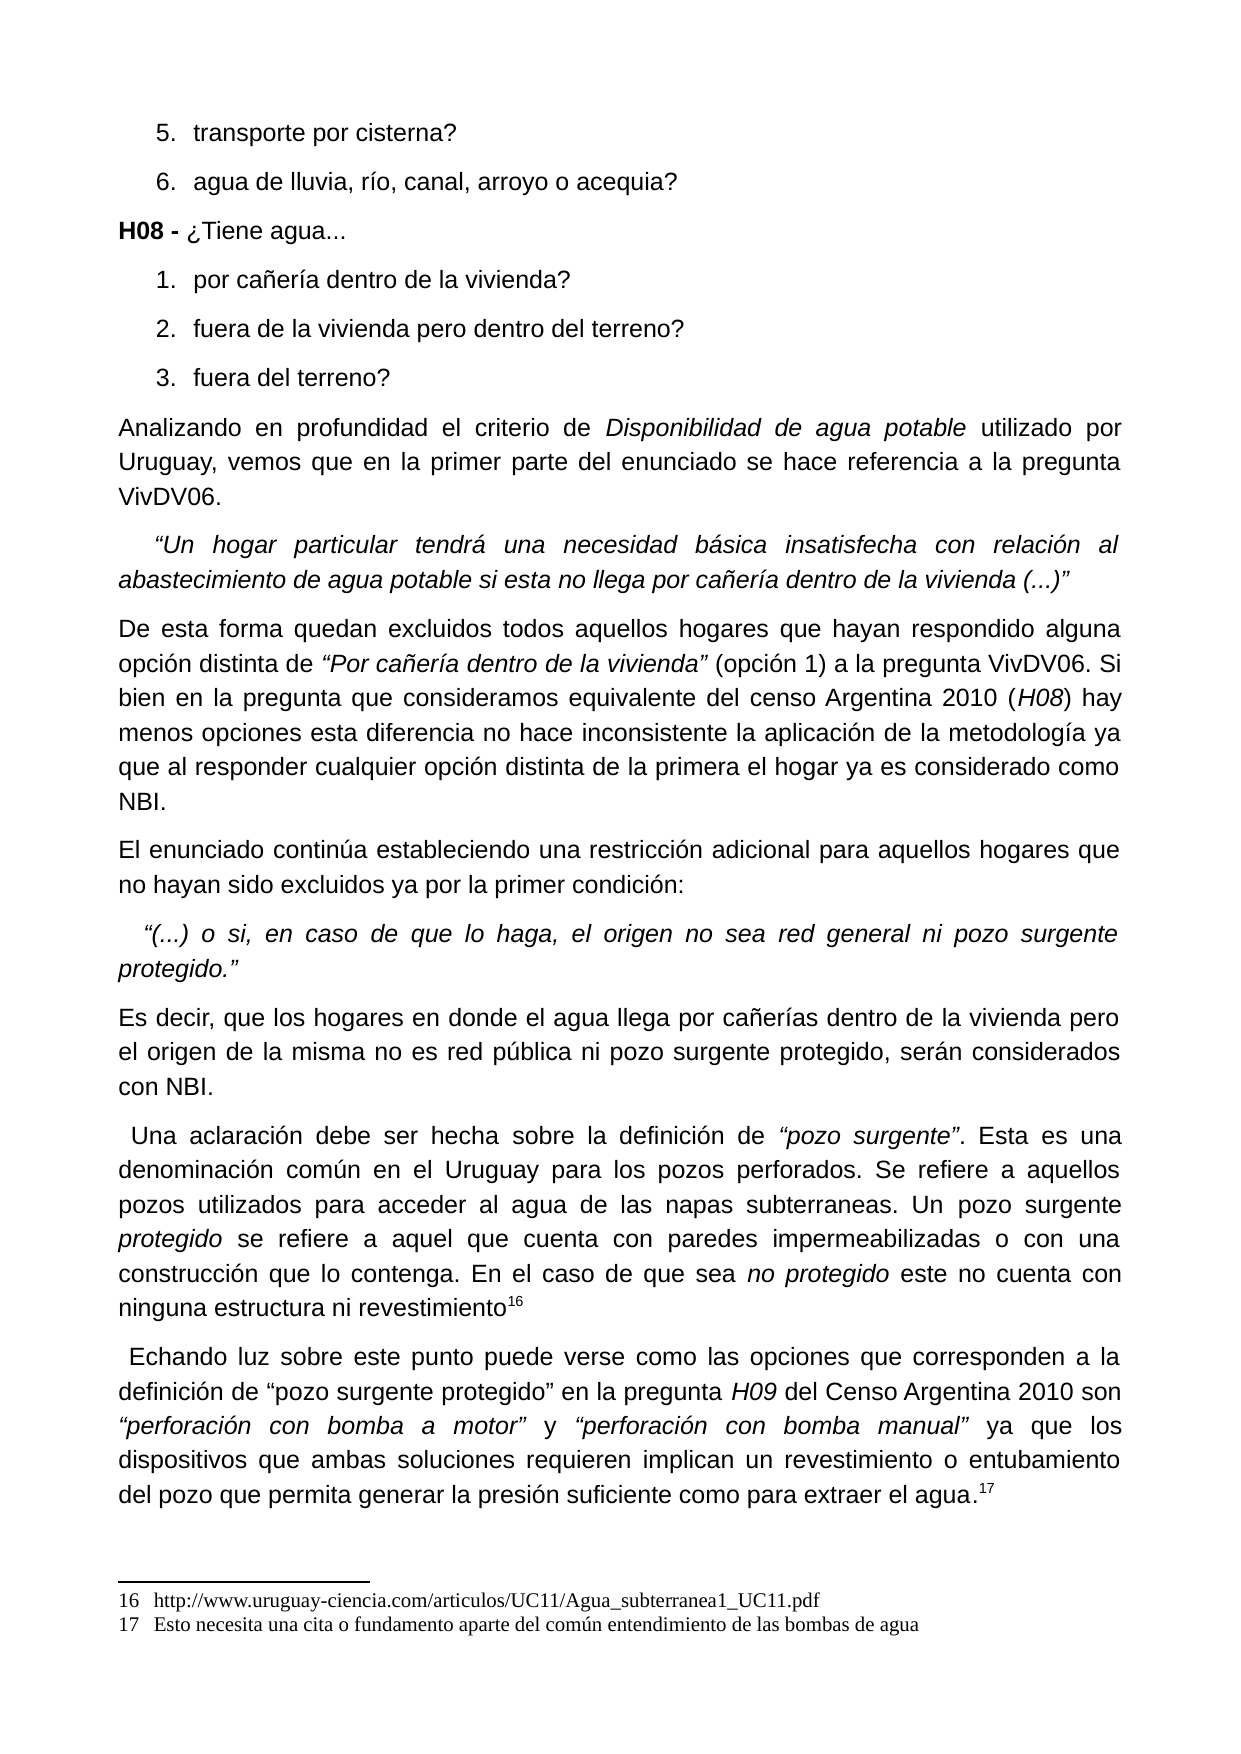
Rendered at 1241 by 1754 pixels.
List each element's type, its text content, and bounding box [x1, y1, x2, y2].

list fuera de la vivienda pero dentro del terreno? [156, 314, 1122, 343]
text “(...) o si, en caso de que lo haga, el origen no sea red general ni pozo surgente protegido.” [118, 919, 1122, 982]
list fuera del terreno? [156, 363, 1122, 392]
text Esto necesita una cita o fundamento aparte del común entendimiento de las bombas de agua [118, 1612, 1122, 1636]
text Una aclaración debe ser hecha sobre la definición de “pozo surgente”. Esta es una denominación común en el Uruguay para los pozos perforados. Se refiere a aquellos pozos utilizados para acceder al agua de las napas subterraneas. Un pozo surgente protegido se refiere a aquel que cuenta con paredes impermeabilizadas o con una construcción que lo contenga. En el caso de que sea no protegido este no cuenta con ninguna estructura ni revestimiento [118, 1121, 1122, 1322]
list transporte por cisterna? [156, 118, 1122, 147]
list por cañería dentro de la vivienda? [156, 265, 1122, 294]
text Analizando en profundidad el criterio de Disponibilidad de agua potable utilizado por Uruguay, vemos que en la primer parte del enunciado se hace referencia a la pregunta VivDV06. [118, 412, 1122, 510]
text El enunciado continúa estableciendo una restricción adicional para aquellos hogares que no hayan sido excluidos ya por la primer condición: [118, 836, 1122, 899]
text Es decir, que los hogares en donde el agua llega por cañerías dentro de la vivienda pero el origen de la misma no es red pública ni pozo surgente protegido, serán considerados con NBI. [118, 1003, 1122, 1100]
text Echando luz sobre este punto puede verse como las opciones que corresponden a la definición de “pozo surgente protegido” en la pregunta H09 del Censo Argentina 2010 son “perforación con bomba a motor” y “perforación con bomba manual” ya que los dispositivos que ambas soluciones requieren implican un revestimiento o entubamiento del pozo que permita generar la presión suficiente como para extraer el agua. [118, 1342, 1122, 1509]
list agua de lluvia, río, canal, arroyo o acequia? [156, 167, 1122, 196]
text H08 - ¿Tiene agua... [118, 216, 1122, 245]
text De esta forma quedan excluidos todos aquellos hogares que hayan respondido alguna opción distinta de “Por cañería dentro de la vivienda” (opción 1) a la pregunta VivDV06. Si bien en la pregunta que consideramos equivalente del censo Argentina 2010 (H08) hay menos opciones esta diferencia no hace inconsistente la aplicación de la metodología ya que al responder cualquier opción distinta de la primera el hogar ya es considerado como NBI. [118, 614, 1122, 815]
text “Un hogar particular tendrá una necesidad básica insatisfecha con relación al abastecimiento de agua potable si esta no llega por cañería dentro de la vivienda (...)” [118, 531, 1122, 594]
text http://www.uruguay-ciencia.com/articulos/UC11/Agua_subterranea1_UC11.pdf [118, 1588, 1122, 1612]
